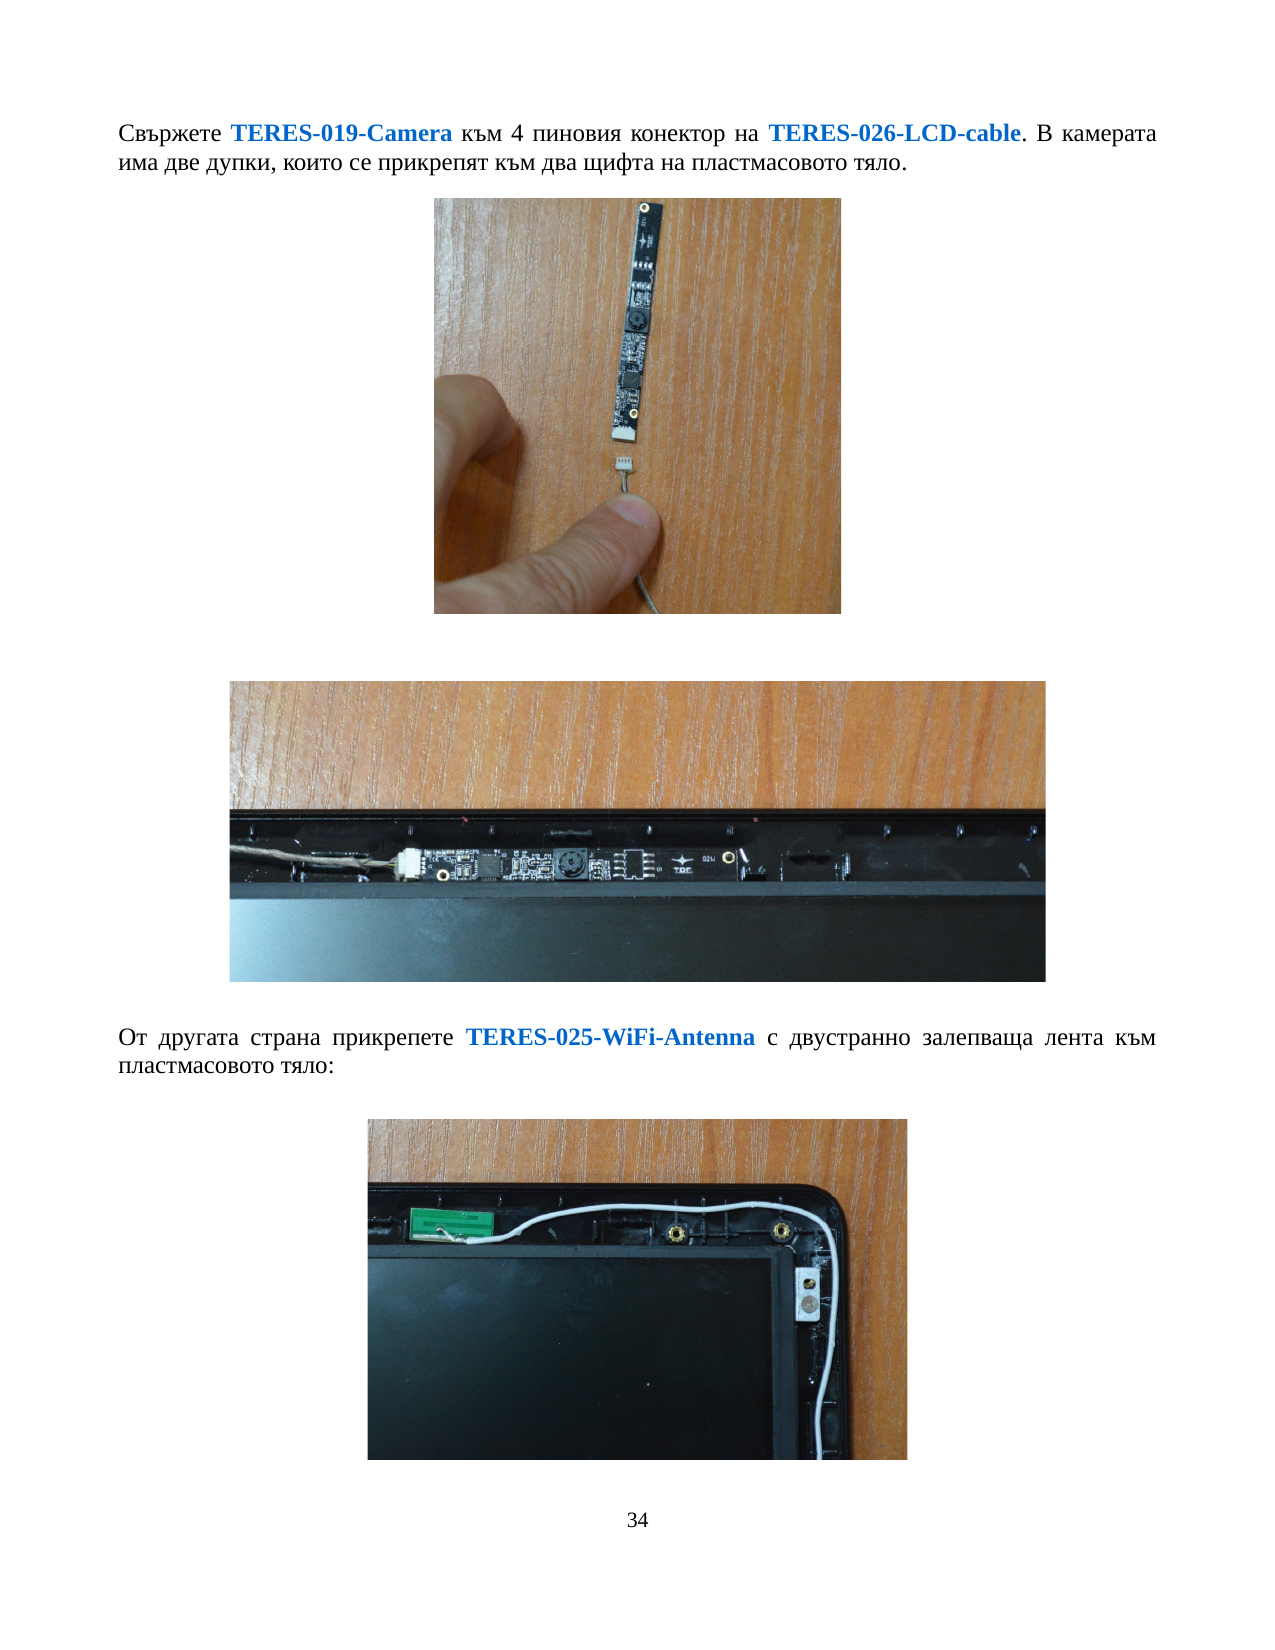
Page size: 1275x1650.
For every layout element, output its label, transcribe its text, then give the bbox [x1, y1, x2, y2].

picture [434, 198, 842, 614]
text Свържете TERES-019-Camera към 4 пиновия конектор на TERES-026-LCD-cable. В камерата има две дупки, които се прикрепят към два щифта на пластмасовото тяло. [118, 118, 1157, 176]
text От другата страна прикрепете TERES-025-WiFi-Antenna с двустранно залепваща лента към пластмасовото тяло: [118, 1022, 1157, 1079]
picture [229, 681, 1046, 982]
picture [367, 1119, 908, 1460]
